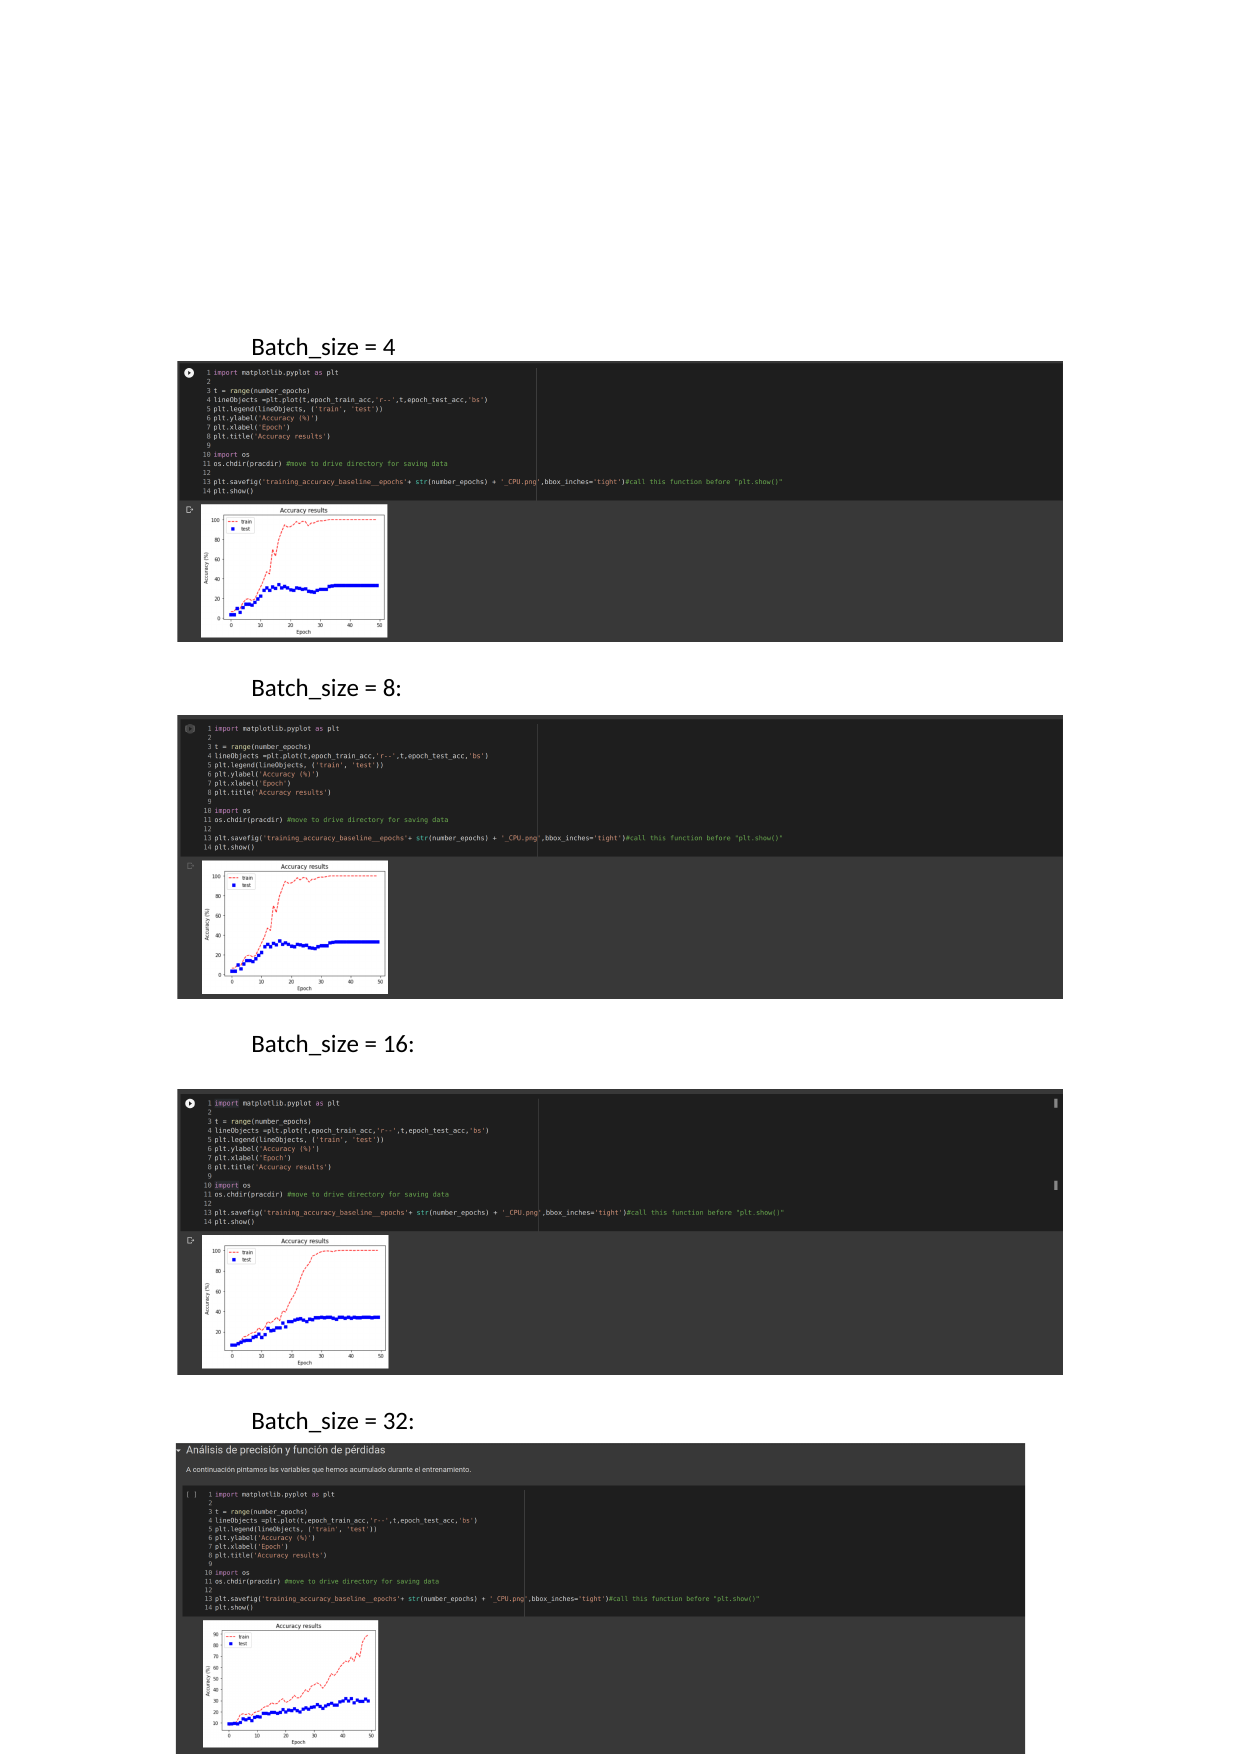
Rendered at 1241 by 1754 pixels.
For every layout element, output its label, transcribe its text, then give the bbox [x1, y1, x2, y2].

text Batch_size = 8: [177, 672, 1063, 702]
text Batch_size = 32: [177, 1375, 1063, 1436]
text Batch_size = 16: [177, 999, 1063, 1059]
text [177, 702, 1063, 715]
picture [177, 1089, 1063, 1375]
text Batch_size = 4 [177, 331, 1063, 361]
picture [175, 1443, 1026, 1754]
picture [177, 715, 1063, 999]
picture [177, 361, 1063, 642]
